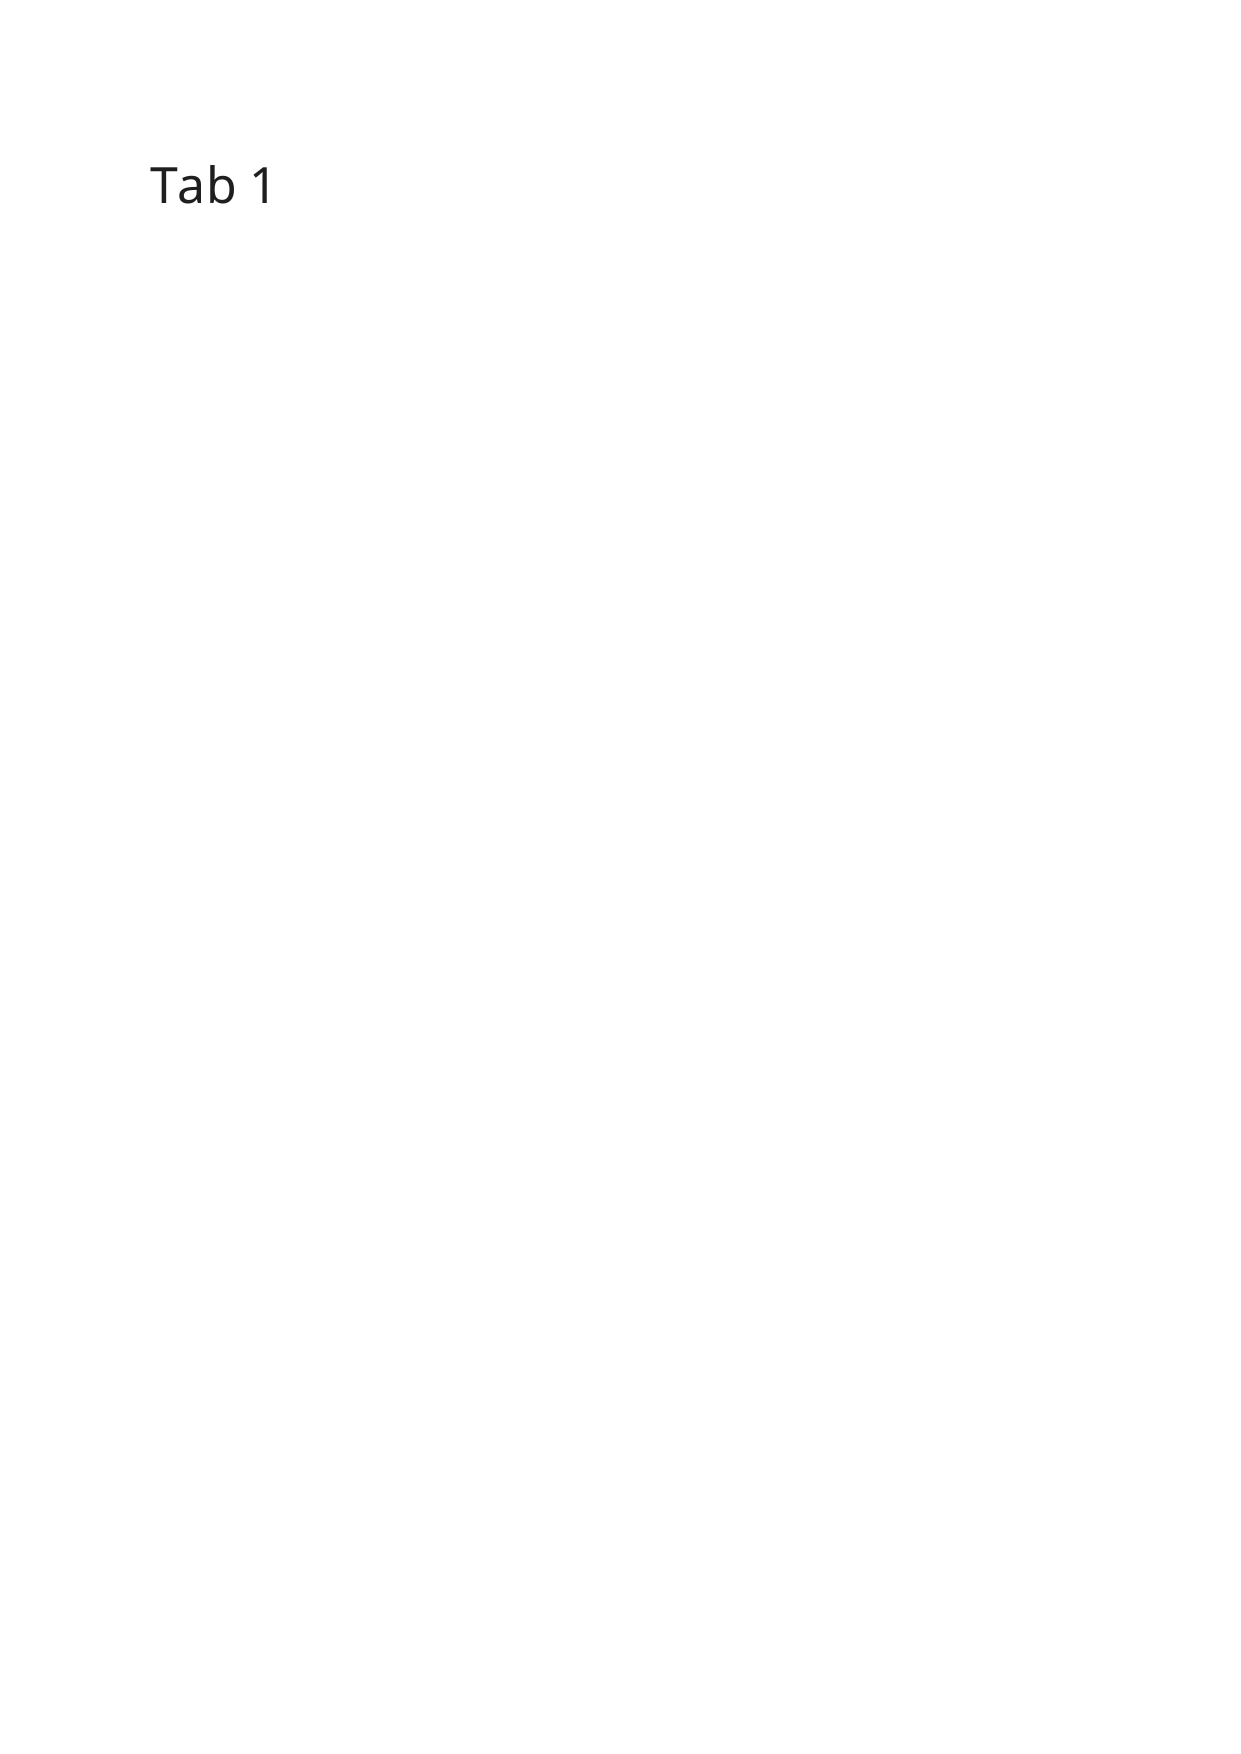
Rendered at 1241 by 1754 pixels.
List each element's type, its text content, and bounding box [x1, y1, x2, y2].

title Tab 1 [150, 150, 1090, 218]
